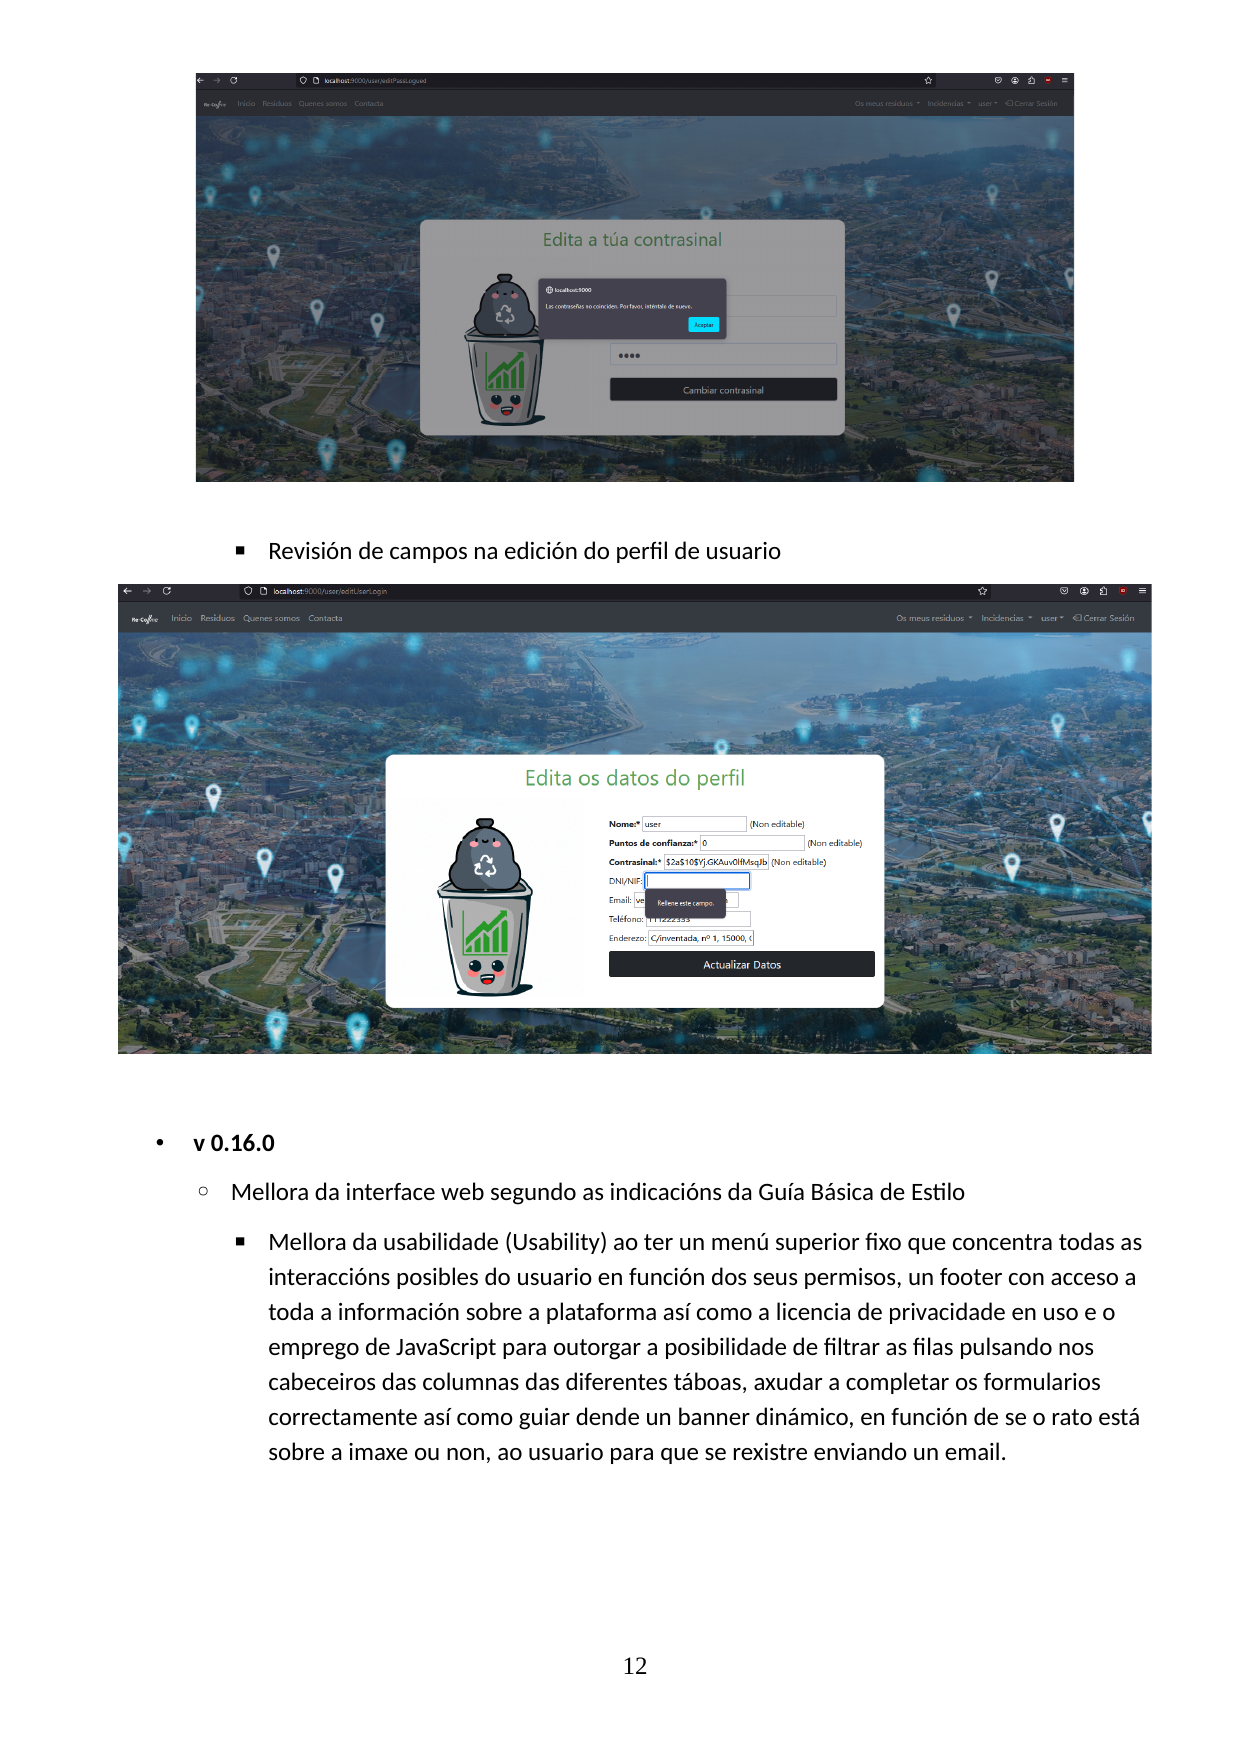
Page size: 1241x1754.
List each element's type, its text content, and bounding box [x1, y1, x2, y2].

picture [195, 73, 1075, 482]
list Mellora da interface web segundo as indicacións da Guía Básica de Estilo [193, 1177, 1152, 1207]
list Revisión de campos na edición do perfil de usuario [231, 535, 1152, 566]
list v 0.16.0 [156, 1127, 1152, 1157]
list Mellora da usabilidade (Usability) ao ter un menú superior fixo que concentra todas as interaccións posibles do usuario en función dos seus permisos, un footer con acceso a toda a información sobre a plataforma así como a licencia de privacidade en uso e o emprego de JavaScript para outorgar a posibilidade de filtrar as filas pulsando nos cabeceiros das columnas das diferentes táboas, axudar a completar os formularios correctamente así como guiar dende un banner dinámico, en función de se o rato está sobre a imaxe ou non, ao usuario para que se rexistre enviando un email. [231, 1226, 1152, 1467]
picture [118, 584, 1152, 1054]
